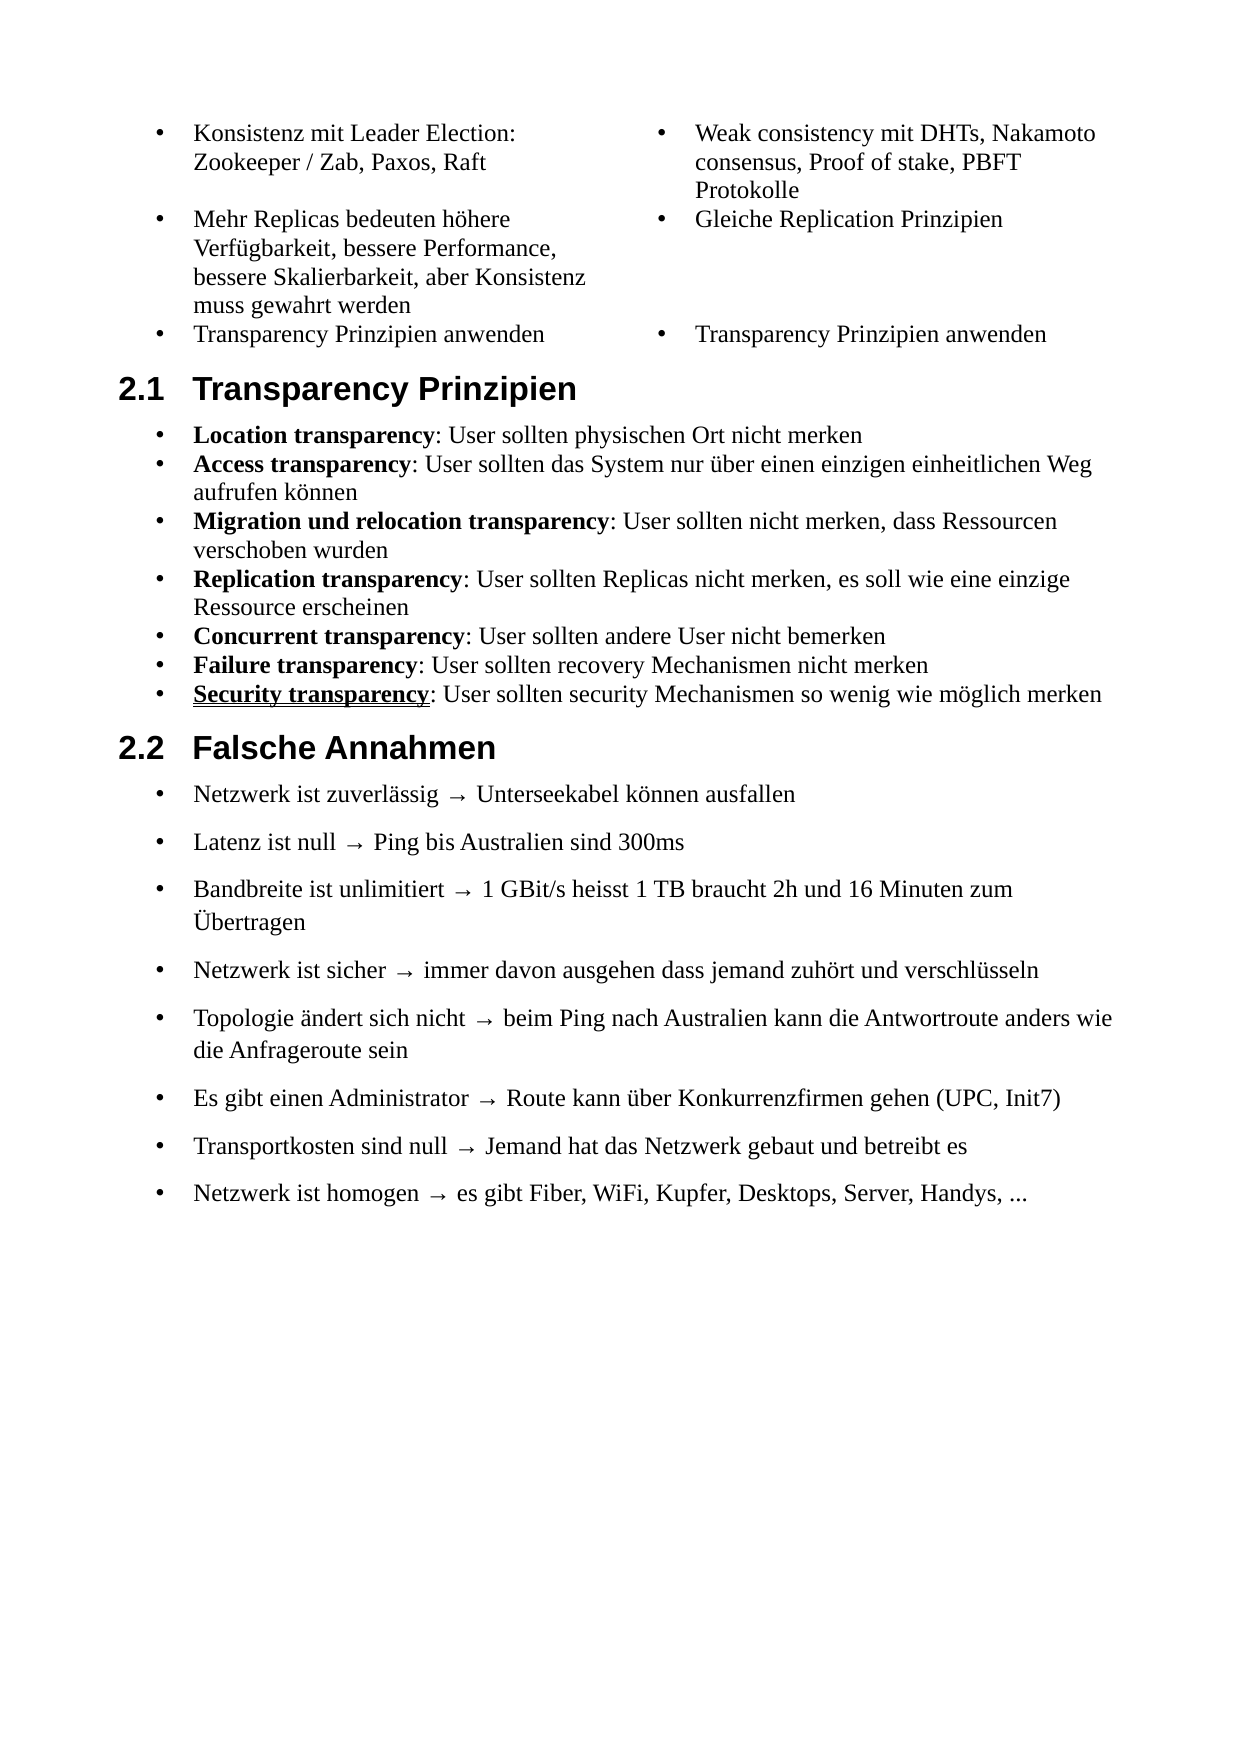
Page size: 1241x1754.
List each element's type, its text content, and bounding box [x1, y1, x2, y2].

list Concurrent transparency: User sollten andere User nicht bemerken [156, 621, 1122, 650]
list Es gibt einen Administrator → Route kann über Konkurrenzfirmen gehen (UPC, Init7) [156, 1083, 1122, 1112]
list Netzwerk ist homogen → es gibt Fiber, WiFi, Kupfer, Desktops, Server, Handys, ... [156, 1178, 1122, 1207]
list Netzwerk ist sicher → immer davon ausgehen dass jemand zuhört und verschlüsseln [156, 955, 1122, 984]
table_cell 1 verantwortliche Organisation Niedrige Abwanderungsrate Beispiele: Amazon DynamoDB, Client-Server Sichere Umgebung High Availability Homogen oder heterogen Gut funktionierende Mechanismen: Konsistentes Hashing (DynamoDB, Cassandra), Master Nodes, zentraler Koordinator Netzwerk unter Kontrolle oder Client-Server, keine NAT Issues Konsistenz mit Leader Election: Zookeeper / Zab, Paxos, Raft Mehr Replicas bedeuten höhere Verfügbarkeit, bessere Performance, bessere Skalierbarkeit, aber Konsistenz muss gewahrt werden Transparency Prinzipien anwenden [118, 118, 620, 348]
list Access transparency: User sollten das System nur über einen einzigen einheitlichen Weg aufrufen können [156, 449, 1122, 506]
list Replication transparency: User sollten Replicas nicht merken, es soll wie eine einzige Ressource erscheinen [156, 564, 1122, 621]
list Failure transparency: User sollten recovery Mechanismen nicht merken [156, 650, 1122, 679]
list Migration und relocation transparency: User sollten nicht merken, dass Ressourcen verschoben wurden [156, 506, 1122, 564]
list Latenz ist null → Ping bis Australien sind 300ms [156, 827, 1122, 856]
list Location transparency: User sollten physischen Ort nicht merken [156, 420, 1122, 449]
list Transportkosten sind null → Jemand hat das Netzwerk gebaut und betreibt es [156, 1131, 1122, 1159]
list Security transparency: User sollten security Mechanismen so wenig wie möglich merken [156, 679, 1122, 707]
list Netzwerk ist zuverlässig → Unterseekabel können ausfallen [156, 779, 1122, 808]
subtitle Transparency Prinzipien [118, 369, 1122, 407]
table_cell N verantwortliche Organisationen Hohe Abwanderungsrate Beispiele: BitTorrent, Blockchain "Feindselige" Umgebung Nicht vorhersagbare Availability Heterogen Gut funktionierende Mechanismen: Konsistentes Hashing (DHTs), Flooding / Broadcasting (Bitcoin) NAT und direkte Verbindungen sind ein Problem Weak consistency mit DHTs, Nakamoto consensus, Proof of stake, PBFT Protokolle Gleiche Replication Prinzipien Transparency Prinzipien anwenden [620, 118, 1122, 348]
subtitle Falsche Annahmen [118, 728, 1122, 767]
list Bandbreite ist unlimitiert → 1 GBit/s heisst 1 TB braucht 2h und 16 Minuten zum Übertragen [156, 874, 1122, 936]
list Topologie ändert sich nicht → beim Ping nach Australien kann die Antwortroute anders wie die Anfrageroute sein [156, 1003, 1122, 1064]
